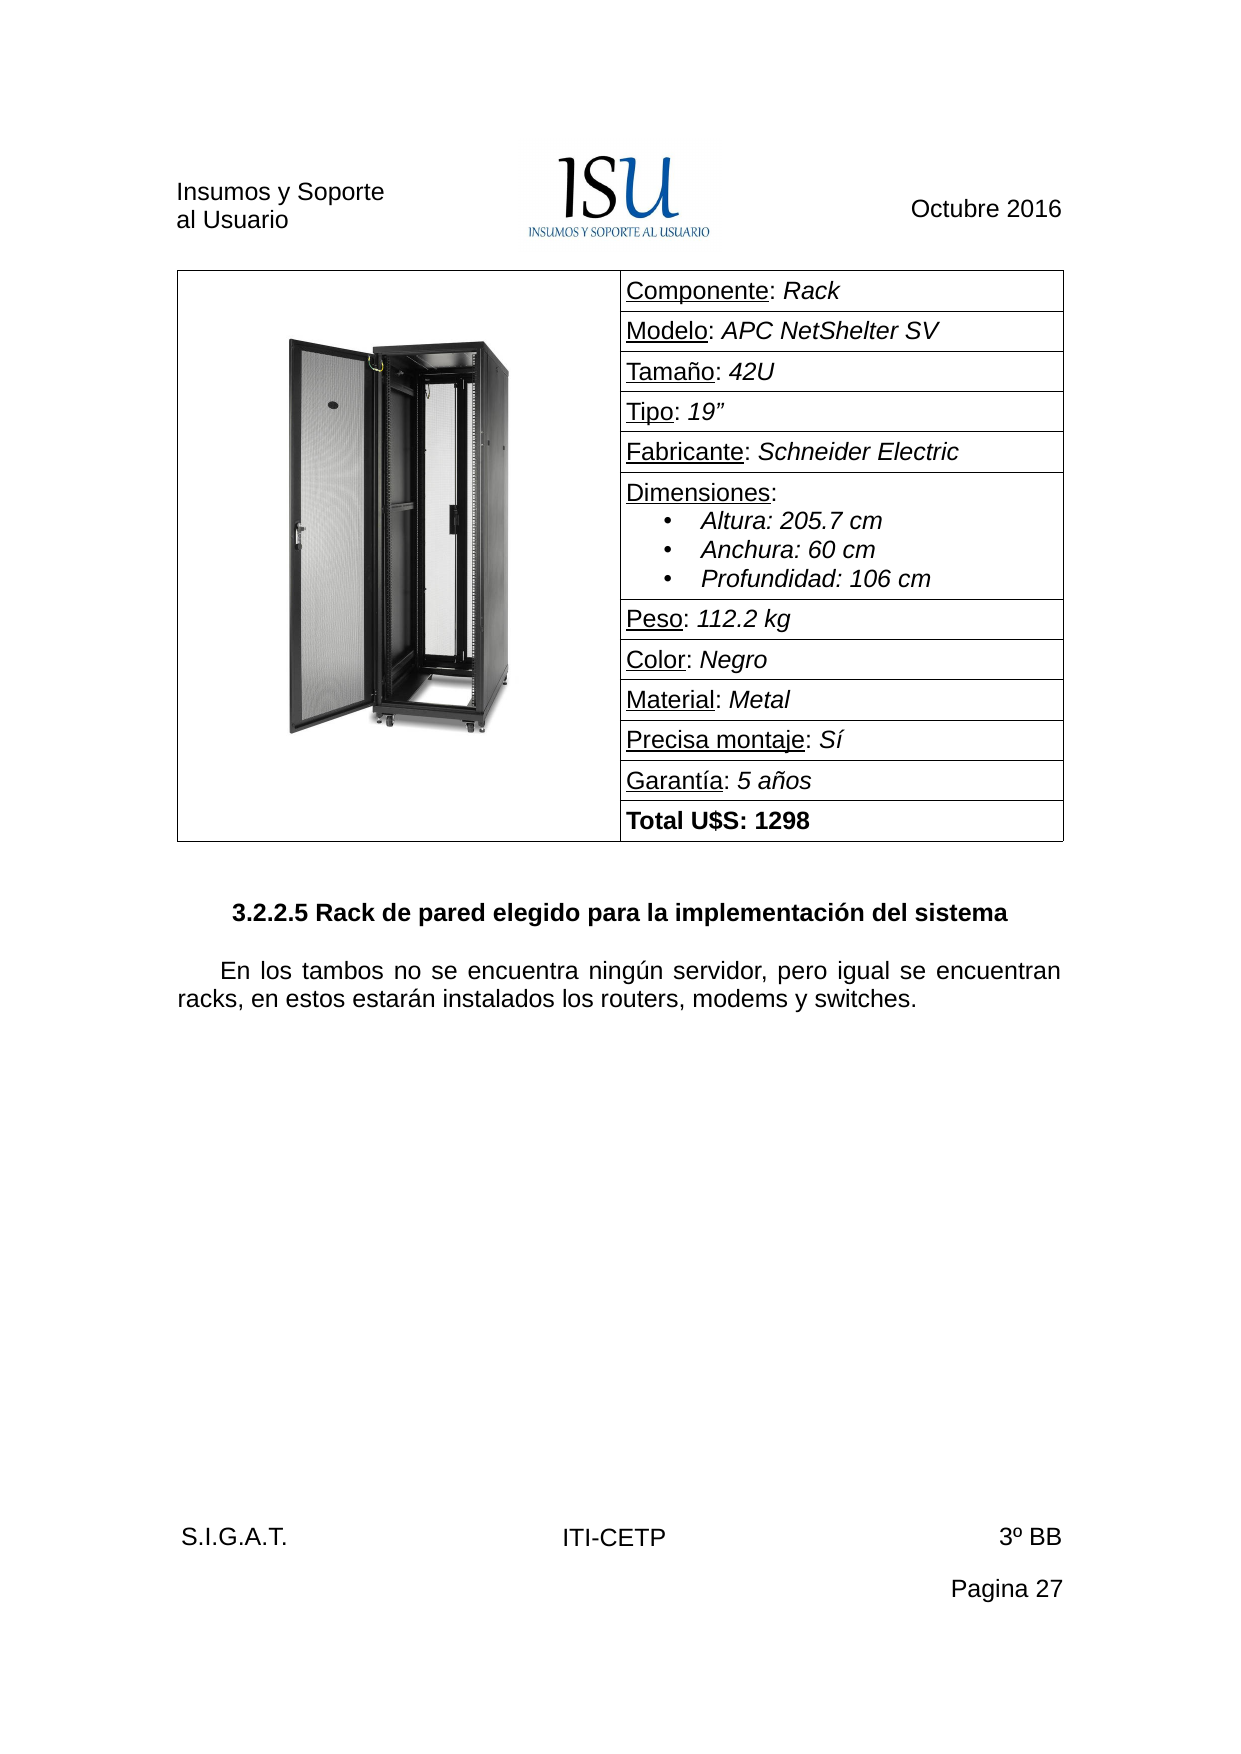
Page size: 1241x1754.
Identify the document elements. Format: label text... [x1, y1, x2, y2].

table_cell Modelo: APC NetShelter SV [621, 312, 1063, 351]
text 3.2.2.5 Rack de pared elegido para la implementación del sistema [177, 898, 1063, 927]
table_header Componente: Rack [621, 271, 1063, 311]
table_cell Dimensiones: Altura: 205.7 cm Anchura: 60 cm Profundidad: 106 cm [621, 473, 1063, 599]
picture [517, 138, 723, 252]
table_cell Tipo: 19” [621, 392, 1063, 431]
table_cell Garantía: 5 años [621, 761, 1063, 800]
table_header [178, 271, 620, 841]
text En los tambos no se encuentra ningún servidor, pero igual se encuentran racks, en estos estarán instalados los routers, modems y switches. [177, 956, 1063, 1013]
table_cell Color: Negro [621, 640, 1063, 679]
table_cell Precisa montaje: Sí [621, 721, 1063, 760]
table_cell Tamaño: 42U [621, 352, 1063, 391]
table_cell Material: Metal [621, 680, 1063, 719]
table_cell Total U$S: 1298 [621, 801, 1063, 841]
table_cell Peso: 112.2 kg [621, 600, 1063, 639]
table_cell Fabricante: Schneider Electric [621, 432, 1063, 472]
picture [278, 335, 519, 739]
